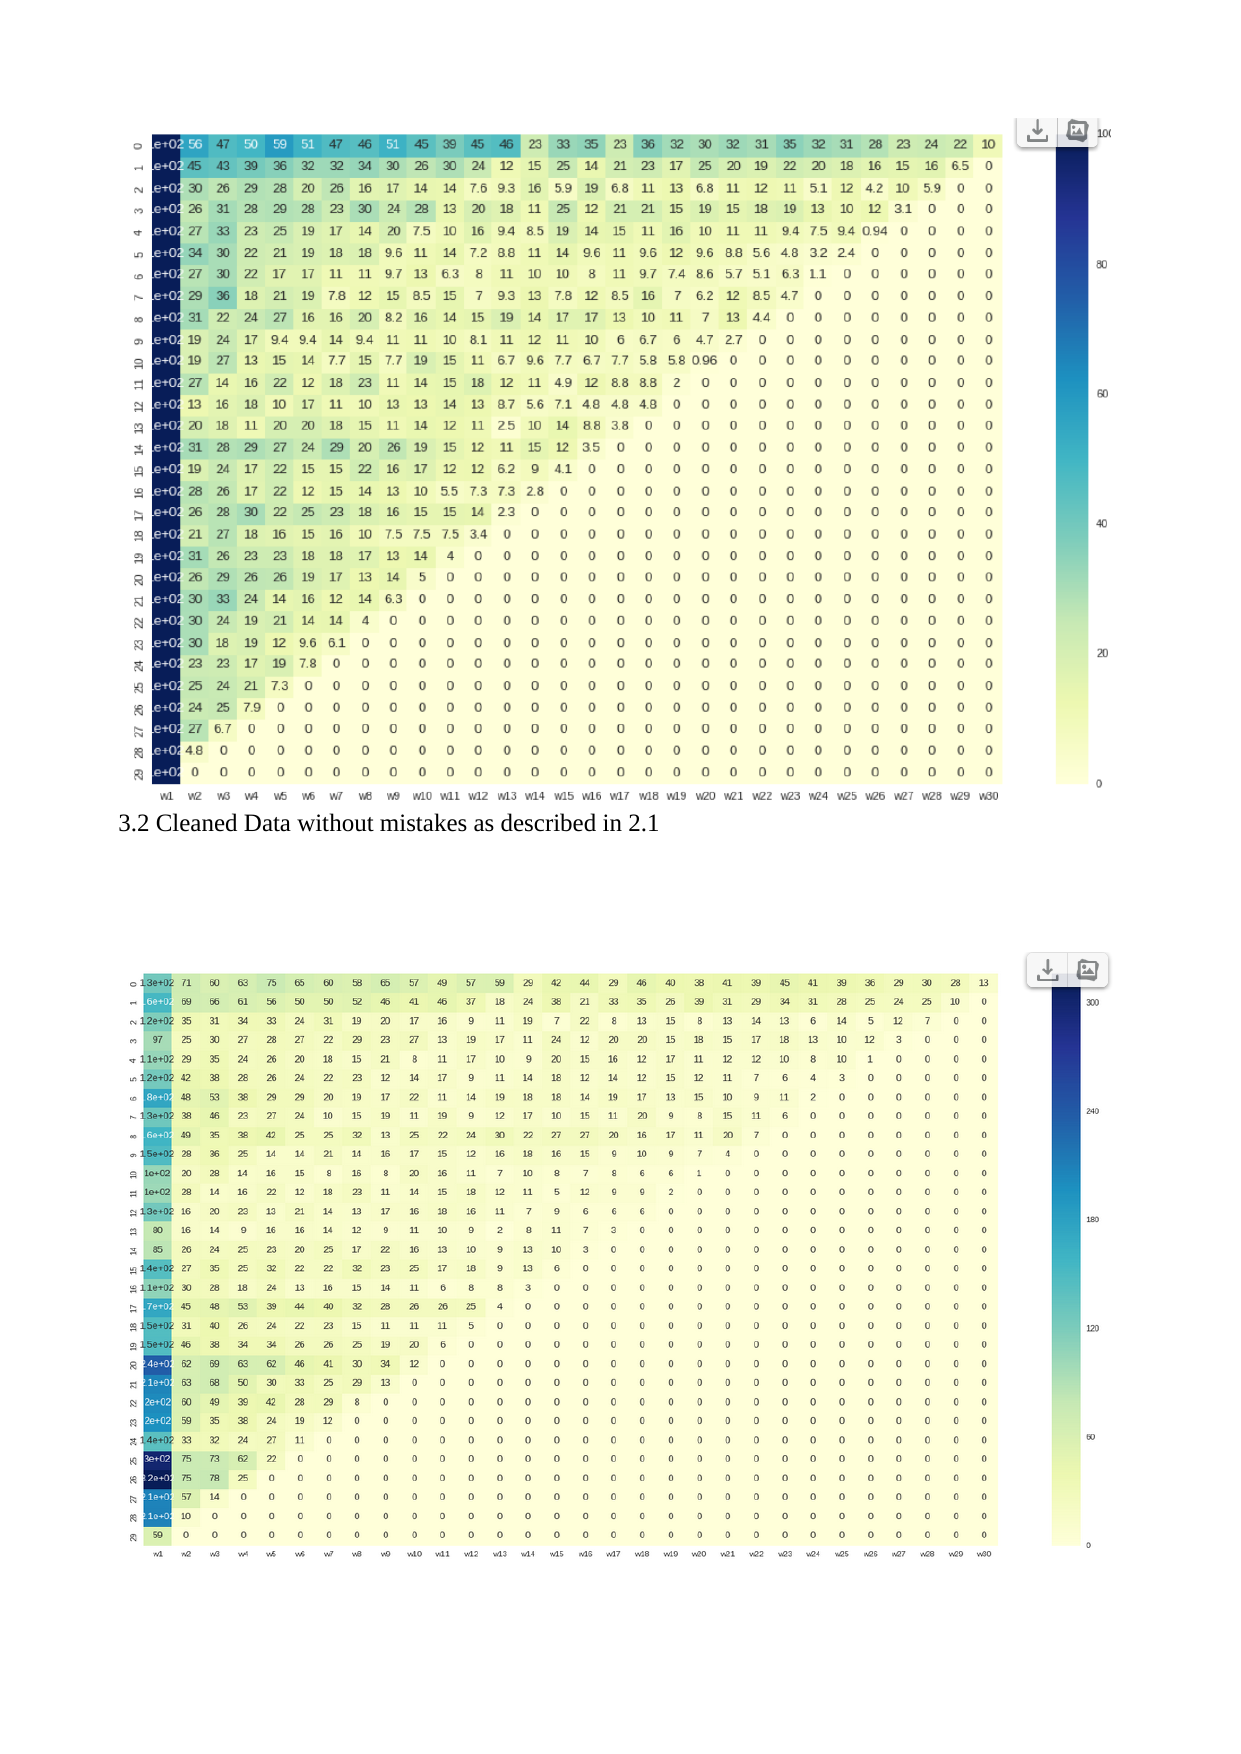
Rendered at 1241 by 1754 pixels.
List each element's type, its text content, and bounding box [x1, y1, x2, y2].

picture [118, 118, 1123, 809]
text 3.2 Cleaned Data without mistakes as described in 2.1 [118, 809, 1122, 837]
picture [118, 952, 1123, 1564]
